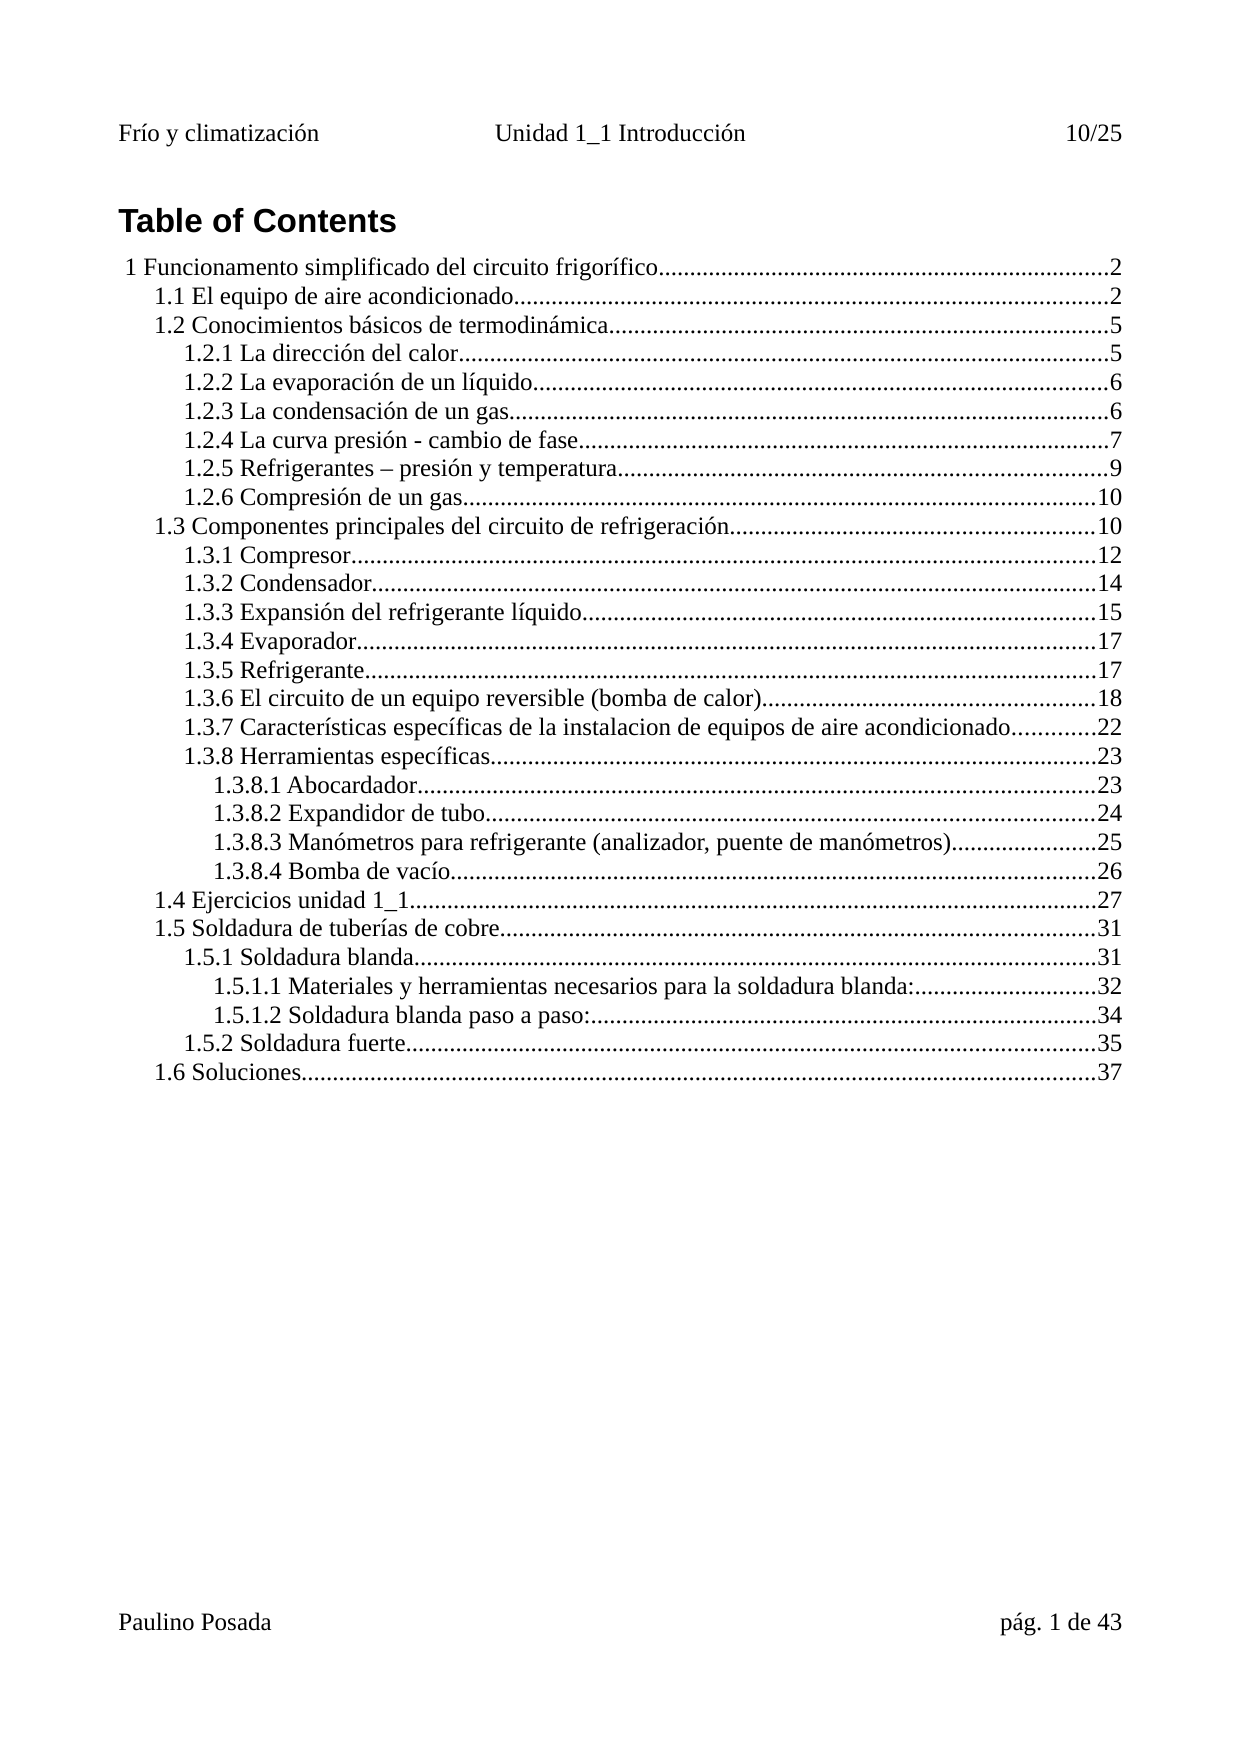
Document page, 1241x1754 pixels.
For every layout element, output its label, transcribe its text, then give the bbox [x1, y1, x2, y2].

text 1 Funcionamento simplificado del circuito frigorífico 2 [118, 252, 1122, 281]
text 1.3.2 Condensador 14 [177, 568, 1122, 597]
text 1.2.1 La dirección del calor 5 [177, 338, 1122, 367]
text 1.5.1.2 Soldadura blanda paso a paso: 34 [207, 1000, 1122, 1028]
text 1.3.8.2 Expandidor de tubo 24 [207, 798, 1122, 827]
text 1.1 El equipo de aire acondicionado 2 [148, 281, 1122, 310]
subtitle Table of Contents [118, 201, 1122, 240]
text 1.4 Ejercicios unidad 1_1 27 [148, 885, 1122, 913]
text 1.6 Soluciones 37 [148, 1057, 1122, 1086]
text 1.2.5 Refrigerantes – presión y temperatura 9 [177, 453, 1122, 482]
text 1.5.1.1 Materiales y herramientas necesarios para la soldadura blanda: 32 [207, 971, 1122, 1000]
text 1.5 Soldadura de tuberías de cobre 31 [148, 913, 1122, 942]
text 1.2.3 La condensación de un gas 6 [177, 396, 1122, 425]
text 1.3.6 El circuito de un equipo reversible (bomba de calor) 18 [177, 683, 1122, 712]
text 1.5.2 Soldadura fuerte 35 [177, 1028, 1122, 1057]
text 1.3.8.4 Bomba de vacío 26 [207, 856, 1122, 885]
text 1.3.8.1 Abocardador 23 [207, 770, 1122, 798]
text 1.3 Componentes principales del circuito de refrigeración 10 [148, 511, 1122, 540]
text 1.3.4 Evaporador 17 [177, 626, 1122, 655]
text 1.3.8.3 Manómetros para refrigerante (analizador, puente de manómetros) 25 [207, 827, 1122, 856]
text 1.5.1 Soldadura blanda 31 [177, 942, 1122, 971]
text 1.3.8 Herramientas específicas 23 [177, 741, 1122, 770]
text 1.2.6 Compresión de un gas 10 [177, 482, 1122, 511]
text 1.3.7 Características específicas de la instalacion de equipos de aire acondicionado 22 [177, 712, 1122, 741]
text 1.2.4 La curva presión - cambio de fase 7 [177, 425, 1122, 453]
text 1.2 Conocimientos básicos de termodinámica 5 [148, 310, 1122, 338]
text 1.3.5 Refrigerante 17 [177, 655, 1122, 683]
text 1.3.3 Expansión del refrigerante líquido 15 [177, 597, 1122, 626]
text 1.2.2 La evaporación de un líquido 6 [177, 367, 1122, 396]
text 1.3.1 Compresor 12 [177, 540, 1122, 568]
